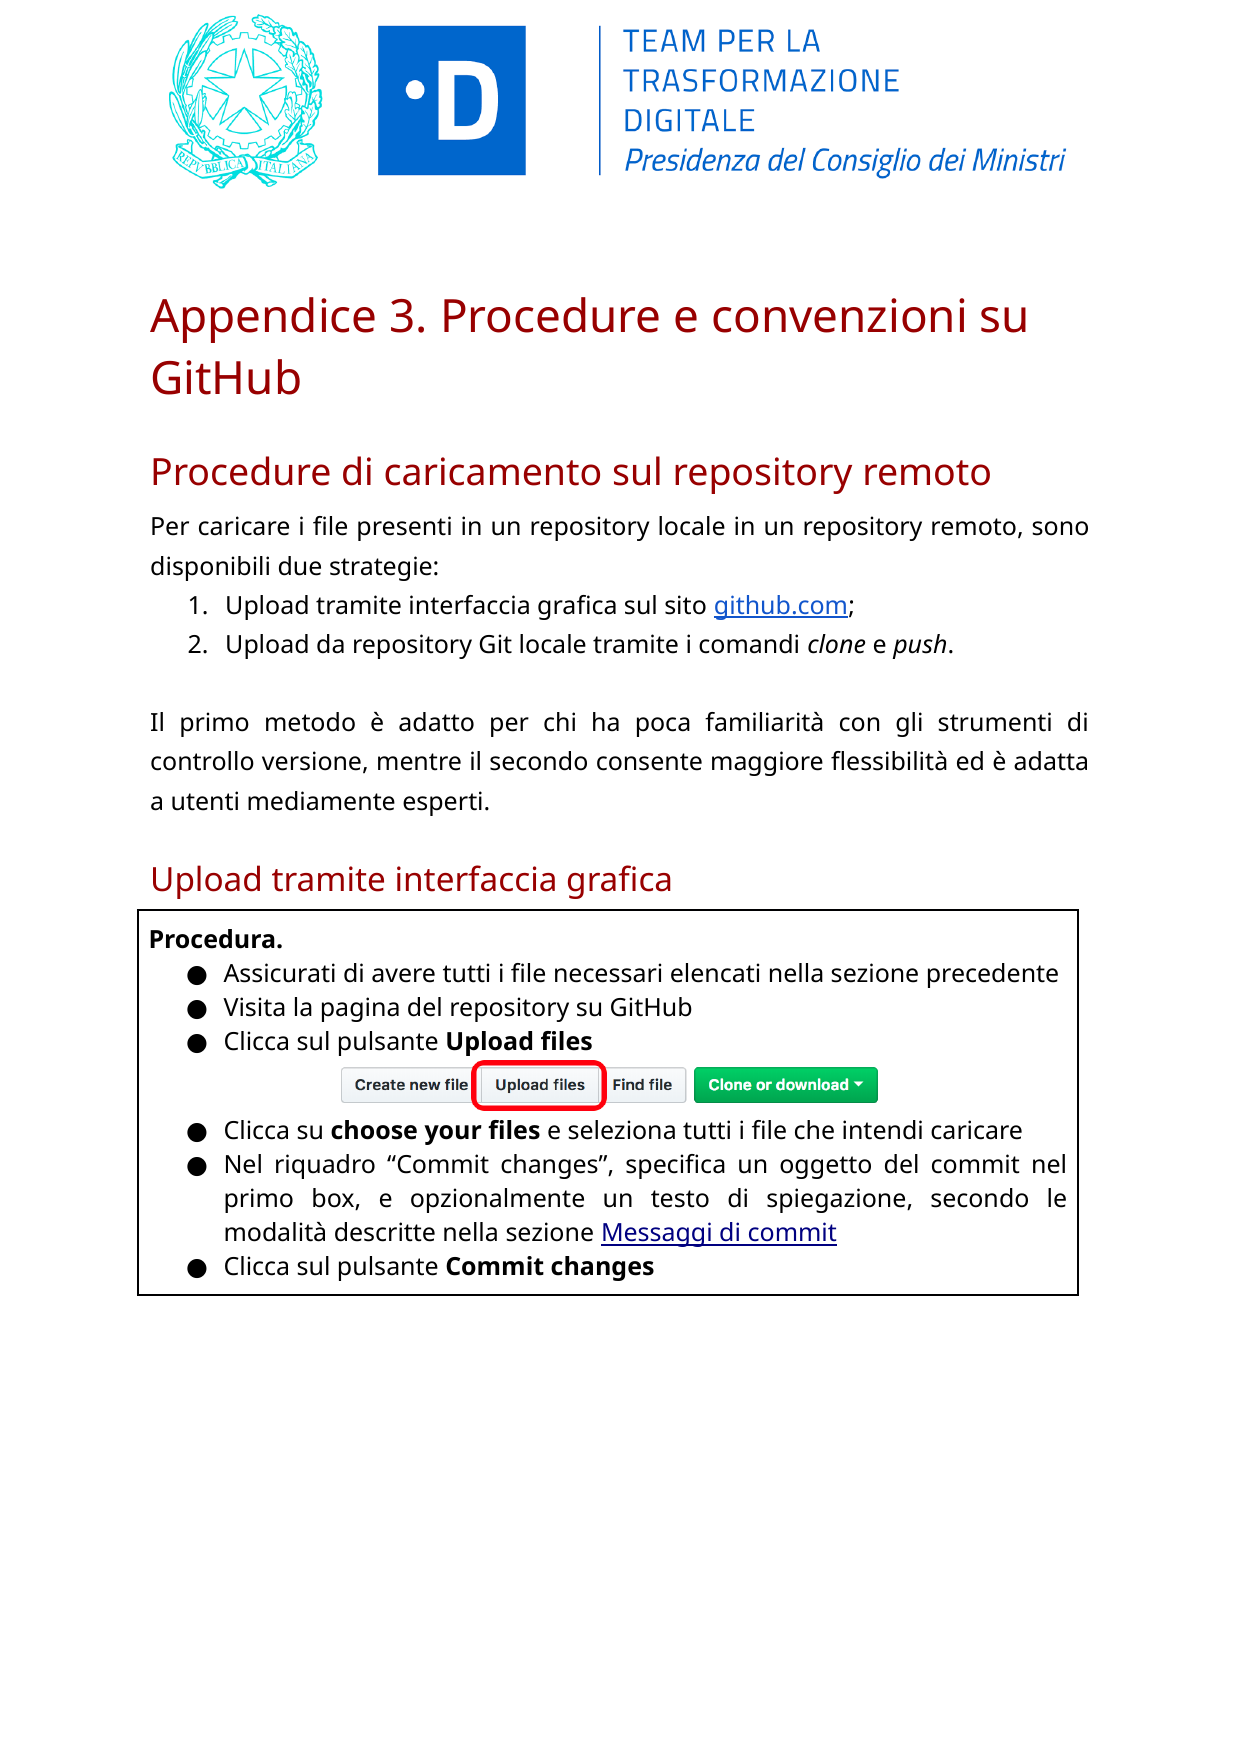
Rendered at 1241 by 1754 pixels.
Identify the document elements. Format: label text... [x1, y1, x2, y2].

subtitle Appendice 3. Procedure e convenzioni su GitHub [150, 283, 1090, 408]
subtitle Procedure di caricamento sul repository remoto [150, 445, 1090, 496]
table_header Procedura. Assicurati di avere tutti i file necessari elencati nella sezione precedente Visita la pagina del repository su GitHub Clicca sul pulsante Upload files Clicca su choose your files e seleziona tutti i file che intendi caricare Nel riquadro “Commit changes”, specifica un oggetto del commit nel primo box, e opzionalmente un testo di spiegazione, secondo le modalità descritte nella sezione Messaggi di commit Clicca sul pulsante Commit changes [139, 911, 1077, 1293]
picture [327, 1058, 889, 1113]
text Per caricare i file presenti in un repository locale in un repository remoto, sono disponibili due strategie: [150, 509, 1090, 582]
list Upload tramite interfaccia grafica sul sito github.com; [187, 587, 1090, 621]
text Il primo metodo è adatto per chi ha poca familiarità con gli strumenti di controllo versione, mentre il secondo consente maggiore flessibilità ed è adatta a utenti mediamente esperti. [150, 705, 1090, 817]
list Upload da repository Git locale tramite i comandi clone e push. [187, 626, 1090, 661]
picture [150, 0, 1091, 203]
subtitle Upload tramite interfaccia grafica [150, 856, 1090, 901]
